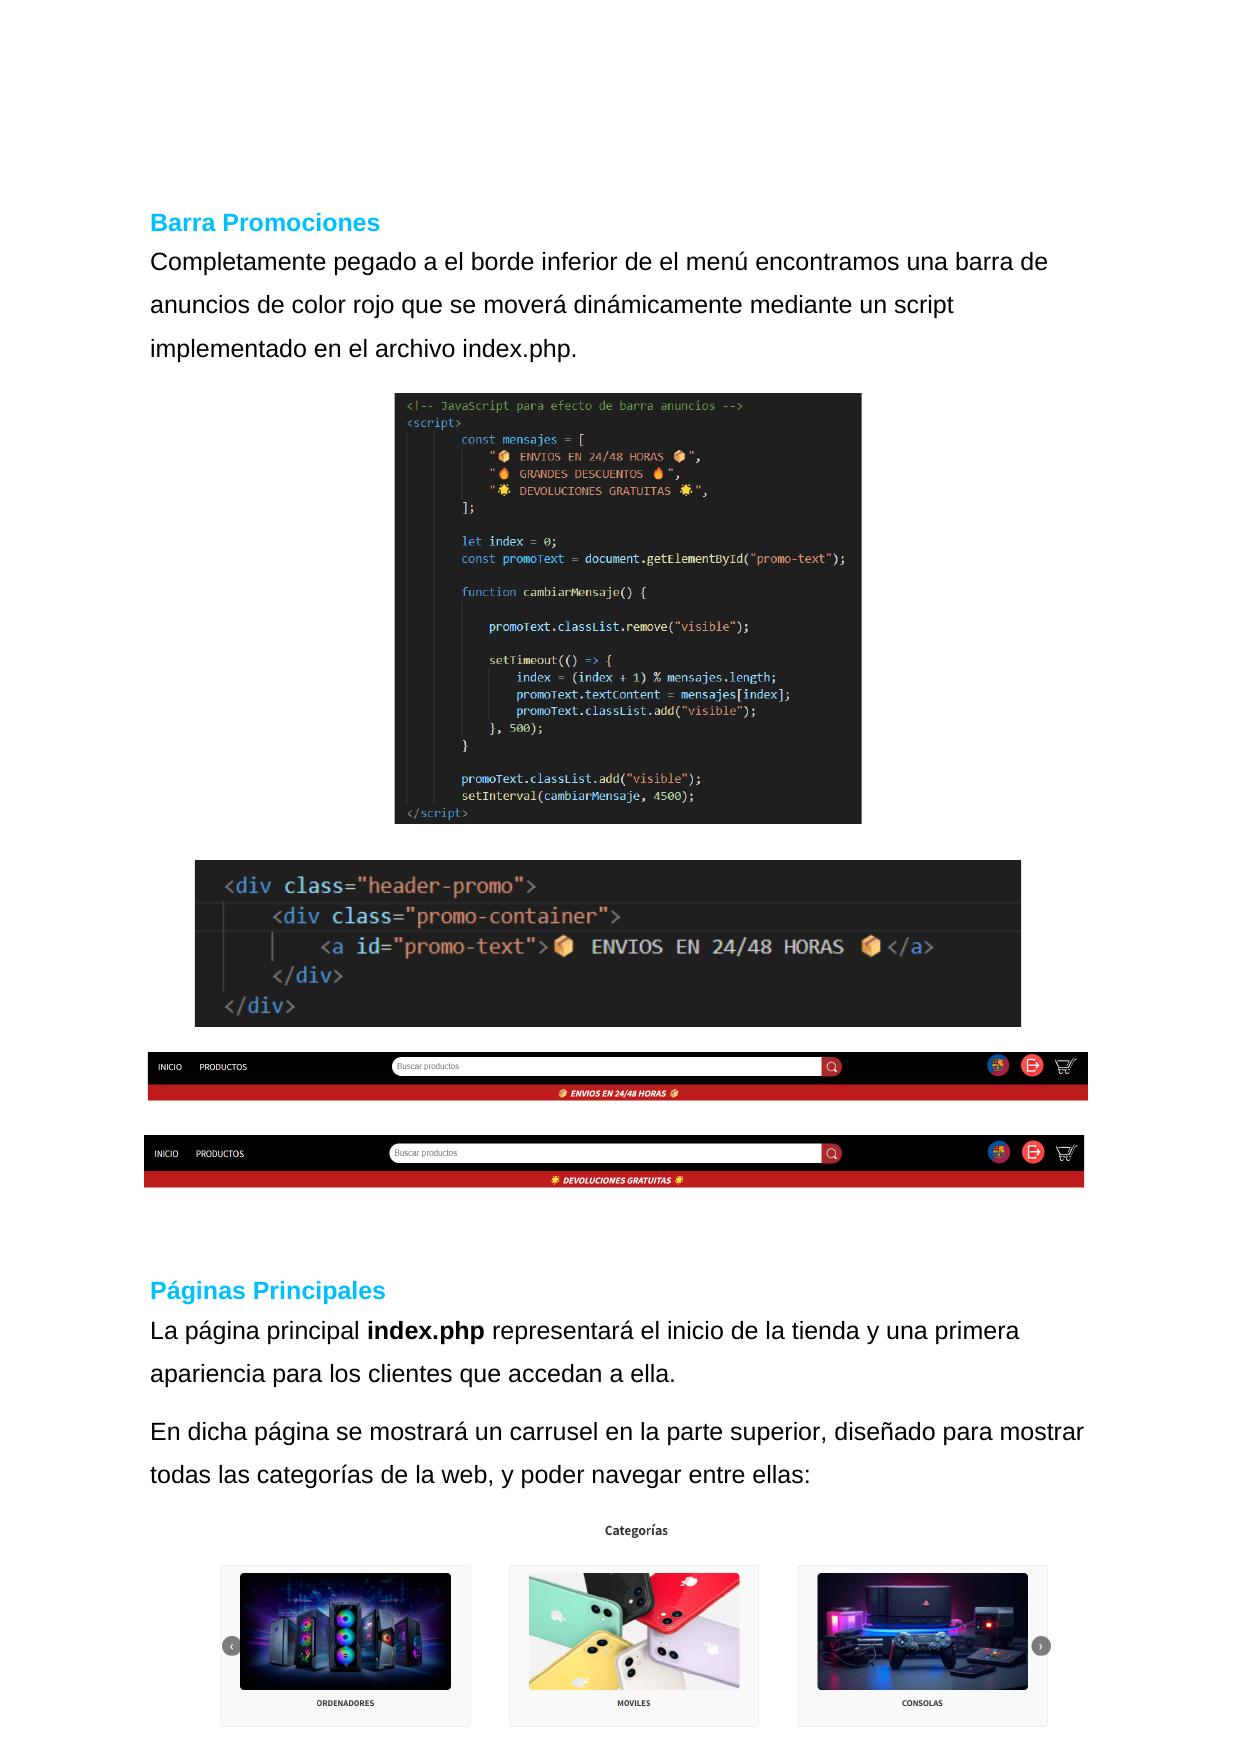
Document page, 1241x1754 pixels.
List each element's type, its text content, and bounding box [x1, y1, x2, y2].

text La página principal index.php representará el inicio de la tienda y una primera apariencia para los clientes que accedan a ella. [150, 1316, 1090, 1388]
picture [201, 1521, 1074, 1751]
picture [144, 1135, 1085, 1190]
text Completamente pegado a el borde inferior de el menú encontramos una barra de anuncios de color rojo que se moverá dinámicamente mediante un script implementado en el archivo index.php. [150, 247, 1090, 362]
subtitle Páginas Principales [150, 1276, 1090, 1305]
text En dicha página se mostrará un carrusel en la parte superior, diseñado para mostrar todas las categorías de la web, y poder navegar entre ellas: [150, 1417, 1090, 1488]
picture [394, 393, 862, 824]
picture [194, 860, 1022, 1027]
subtitle Barra Promociones [150, 208, 1090, 236]
picture [147, 1052, 1088, 1104]
